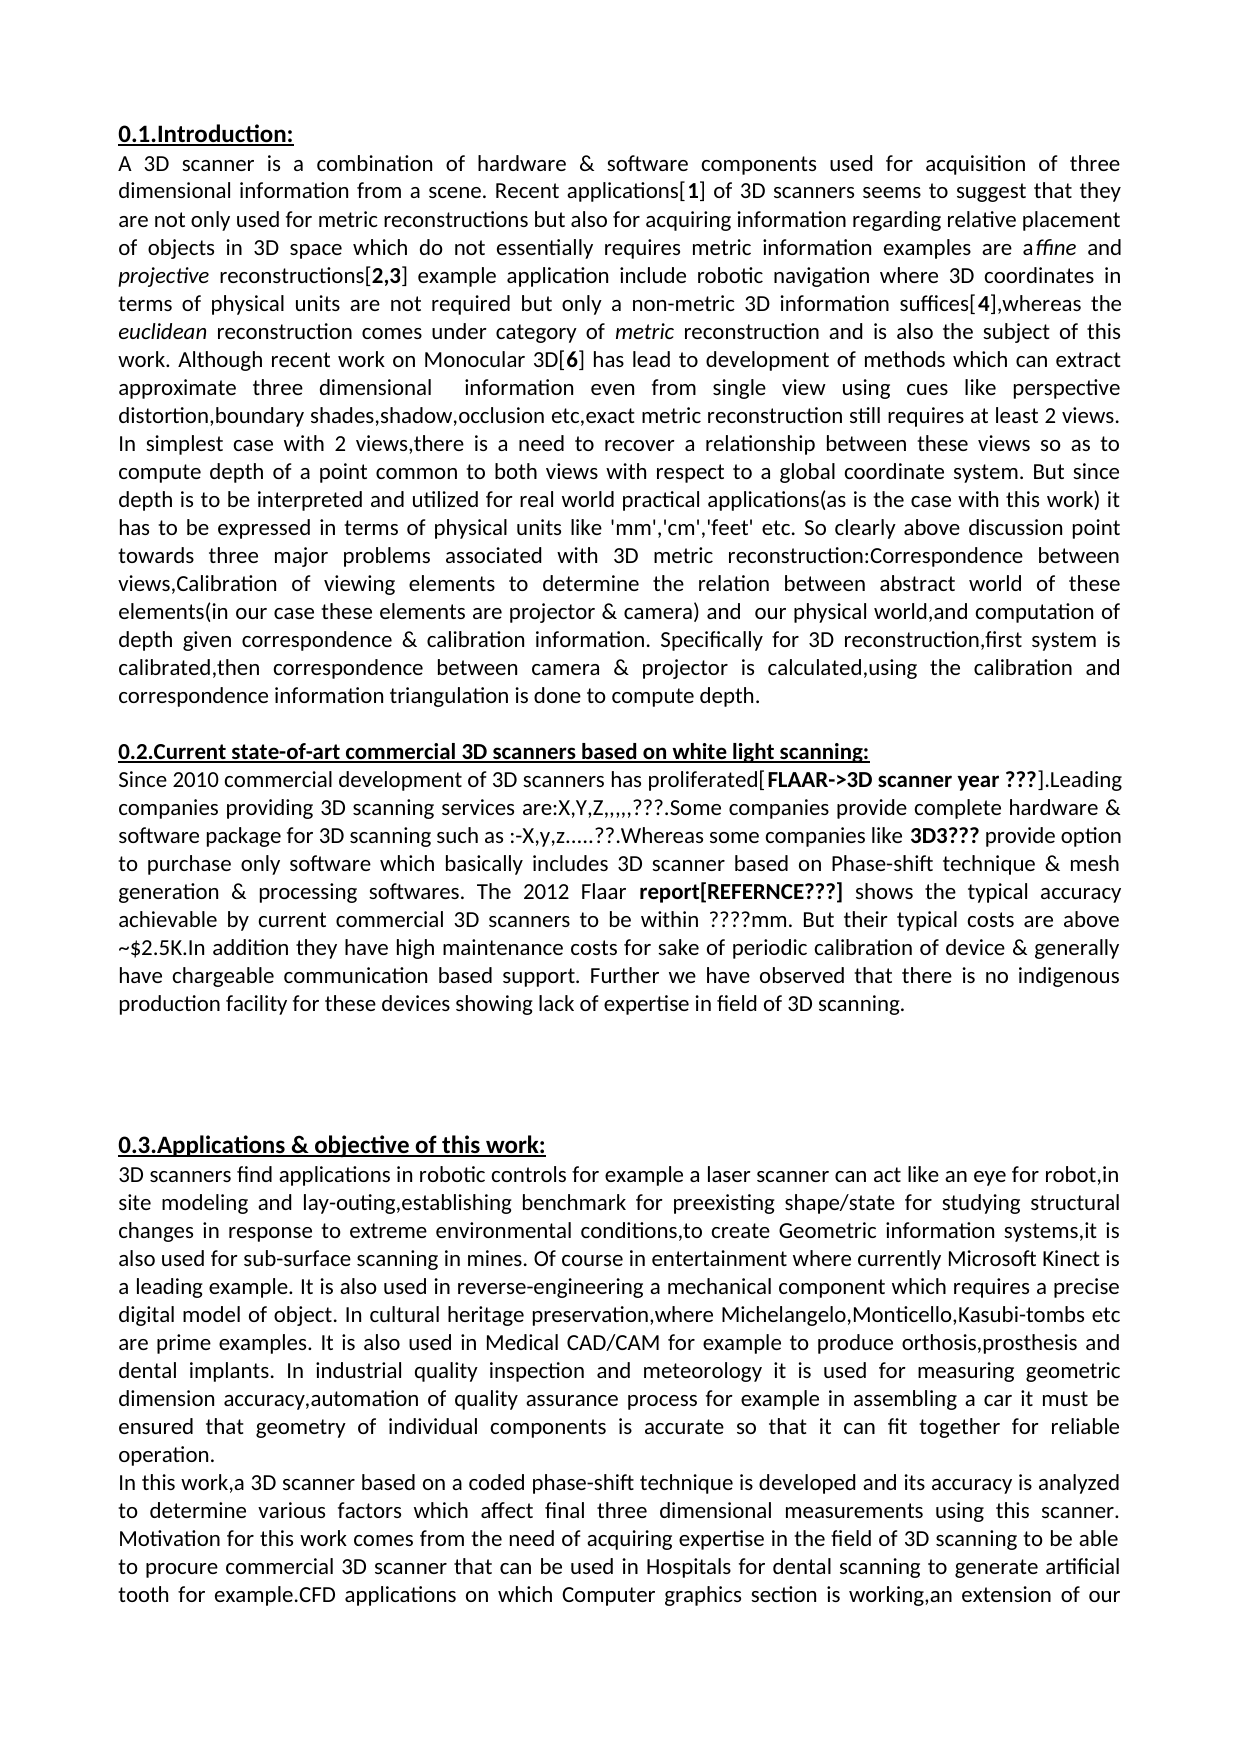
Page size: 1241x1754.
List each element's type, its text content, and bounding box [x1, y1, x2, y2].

text In this work,a 3D scanner based on a coded phase-shift technique is developed and its accuracy is analyzed to determine various factors which affect final three dimensional measurements using this scanner. Motivation for this work comes from the need of acquiring expertise in the field of 3D scanning to be able to procure commercial 3D scanner that can be used in Hospitals for dental scanning to generate artificial tooth for example.CFD applications on which Computer graphics section is working,an extension of our [118, 1468, 1122, 1608]
text 0.3.Applications & objective of this work: [118, 1129, 1122, 1160]
text Since 2010 commercial development of 3D scanners has proliferated[FLAAR->3D scanner year ???].Leading companies providing 3D scanning services are:X,Y,Z,,,,,???.Some companies provide complete hardware & software package for 3D scanning such as :-X,y,z.....??.Whereas some companies like 3D3??? provide option to purchase only software which basically includes 3D scanner based on Phase-shift technique & mesh generation & processing softwares. The 2012 Flaar report[REFERNCE???] shows the typical accuracy achievable by current commercial 3D scanners to be within ????mm. But their typical costs are above ~$2.5K.In addition they have high maintenance costs for sake of periodic calibration of device & generally have chargeable communication based support. Further we have observed that there is no indigenous production facility for these devices showing lack of expertise in field of 3D scanning. [118, 765, 1122, 1017]
text 0.1.Introduction: [118, 118, 1122, 149]
text 3D scanners find applications in robotic controls for example a laser scanner can act like an eye for robot,in site modeling and lay-outing,establishing benchmark for preexisting shape/state for studying structural changes in response to extreme environmental conditions,to create Geometric information systems,it is also used for sub-surface scanning in mines. Of course in entertainment where currently Microsoft Kinect is a leading example. It is also used in reverse-engineering a mechanical component which requires a precise digital model of object. In cultural heritage preservation,where Michelangelo,Monticello,Kasubi-tombs etc are prime examples. It is also used in Medical CAD/CAM for example to produce orthosis,prosthesis and dental implants. In industrial quality inspection and meteorology it is used for measuring geometric dimension accuracy,automation of quality assurance process for example in assembling a car it must be ensured that geometry of individual components is accurate so that it can fit together for reliable operation. [118, 1160, 1122, 1468]
text A 3D scanner is a combination of hardware & software components used for acquisition of three dimensional information from a scene. Recent applications[1] of 3D scanners seems to suggest that they are not only used for metric reconstructions but also for acquiring information regarding relative placement of objects in 3D space which do not essentially requires metric information examples are affine and projective reconstructions[2,3] example application include robotic navigation where 3D coordinates in terms of physical units are not required but only a non-metric 3D information suffices[4],whereas the euclidean reconstruction comes under category of metric reconstruction and is also the subject of this work. Although recent work on Monocular 3D[6] has lead to development of methods which can extract approximate three dimensional information even from single view using cues like perspective distortion,boundary shades,shadow,occlusion etc,exact metric reconstruction still requires at least 2 views. In simplest case with 2 views,there is a need to recover a relationship between these views so as to compute depth of a point common to both views with respect to a global coordinate system. But since depth is to be interpreted and utilized for real world practical applications(as is the case with this work) it has to be expressed in terms of physical units like 'mm','cm','feet' etc. So clearly above discussion point towards three major problems associated with 3D metric reconstruction:Correspondence between views,Calibration of viewing elements to determine the relation between abstract world of these elements(in our case these elements are projector & camera) and our physical world,and computation of depth given correspondence & calibration information. Specifically for 3D reconstruction,first system is calibrated,then correspondence between camera & projector is calculated,using the calibration and correspondence information triangulation is done to compute depth. [118, 149, 1122, 709]
text 0.2.Current state-of-art commercial 3D scanners based on white light scanning: [118, 737, 1122, 765]
